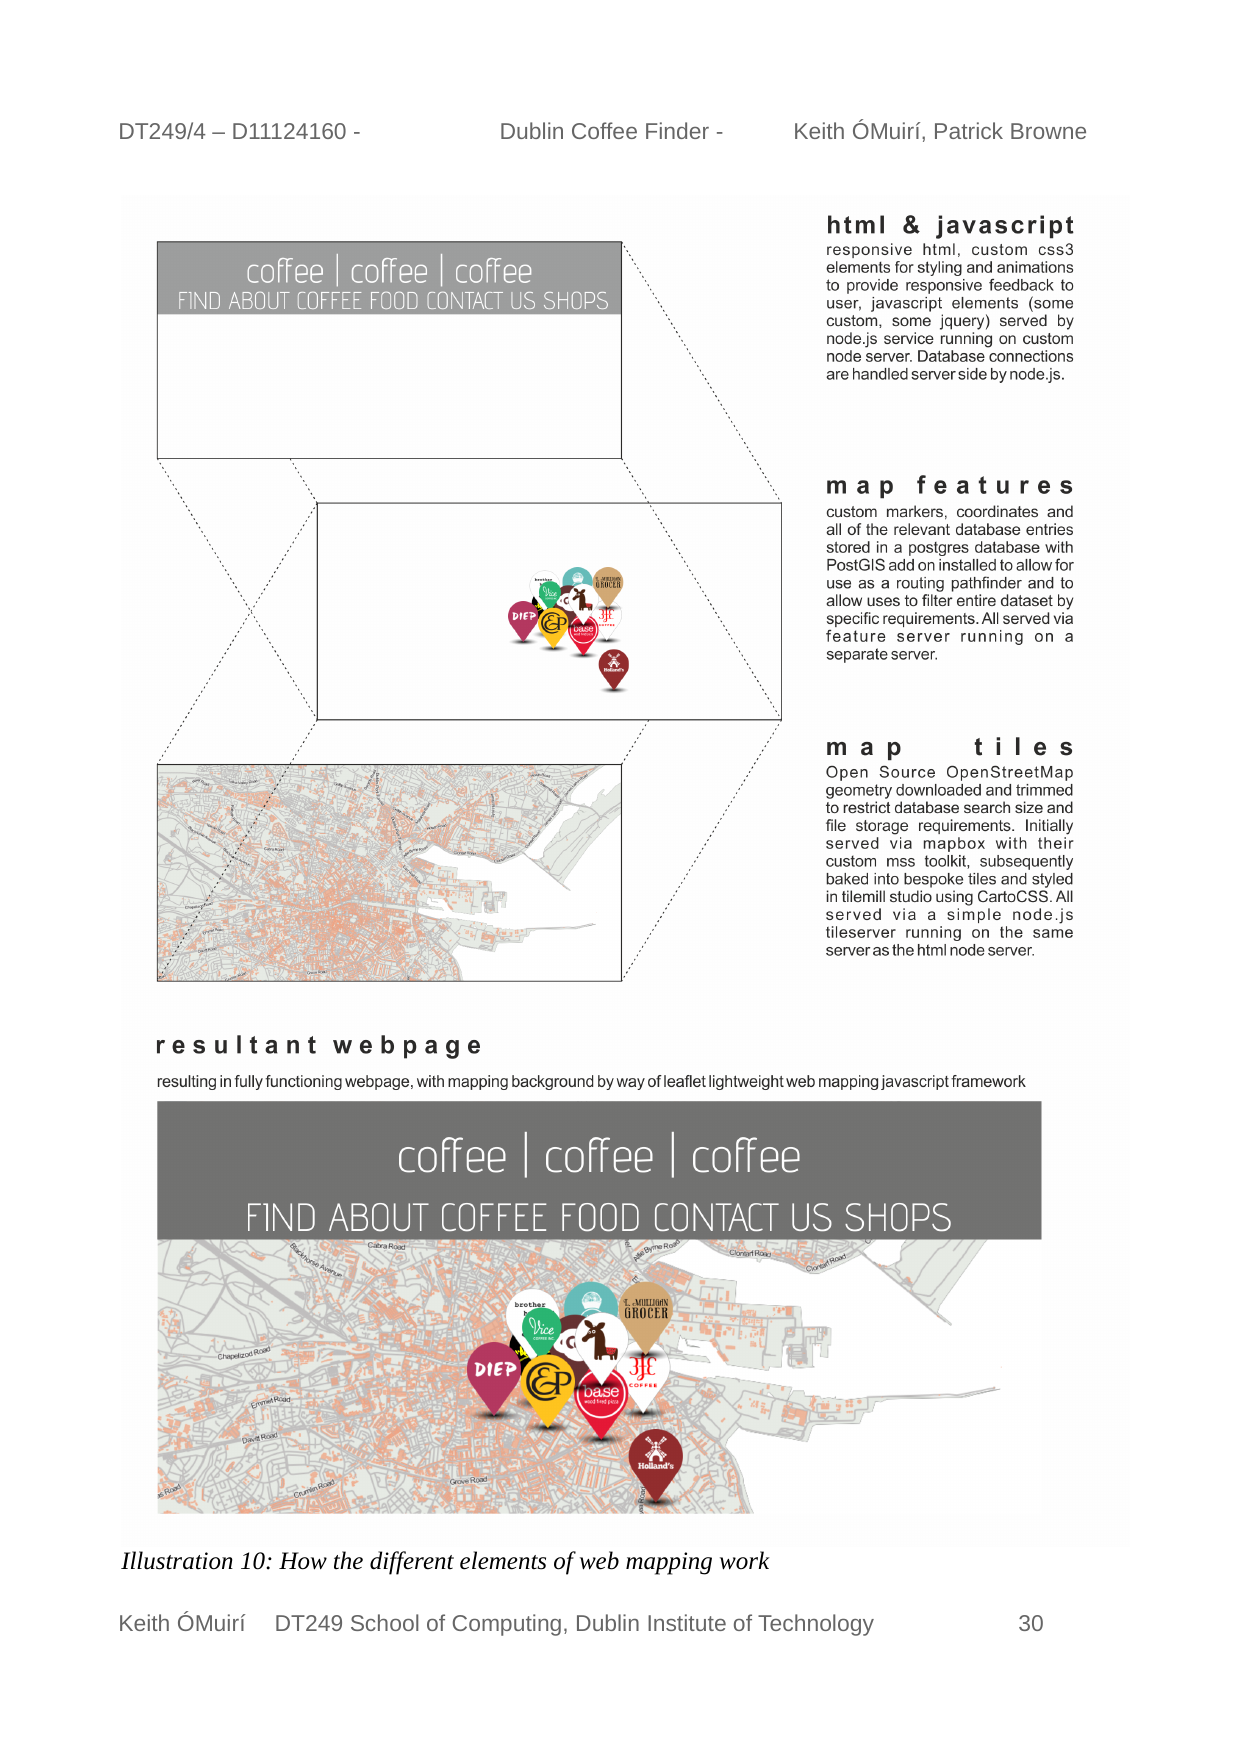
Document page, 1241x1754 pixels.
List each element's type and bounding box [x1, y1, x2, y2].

picture [121, 195, 1130, 1547]
table_header [118, 177, 1130, 1600]
